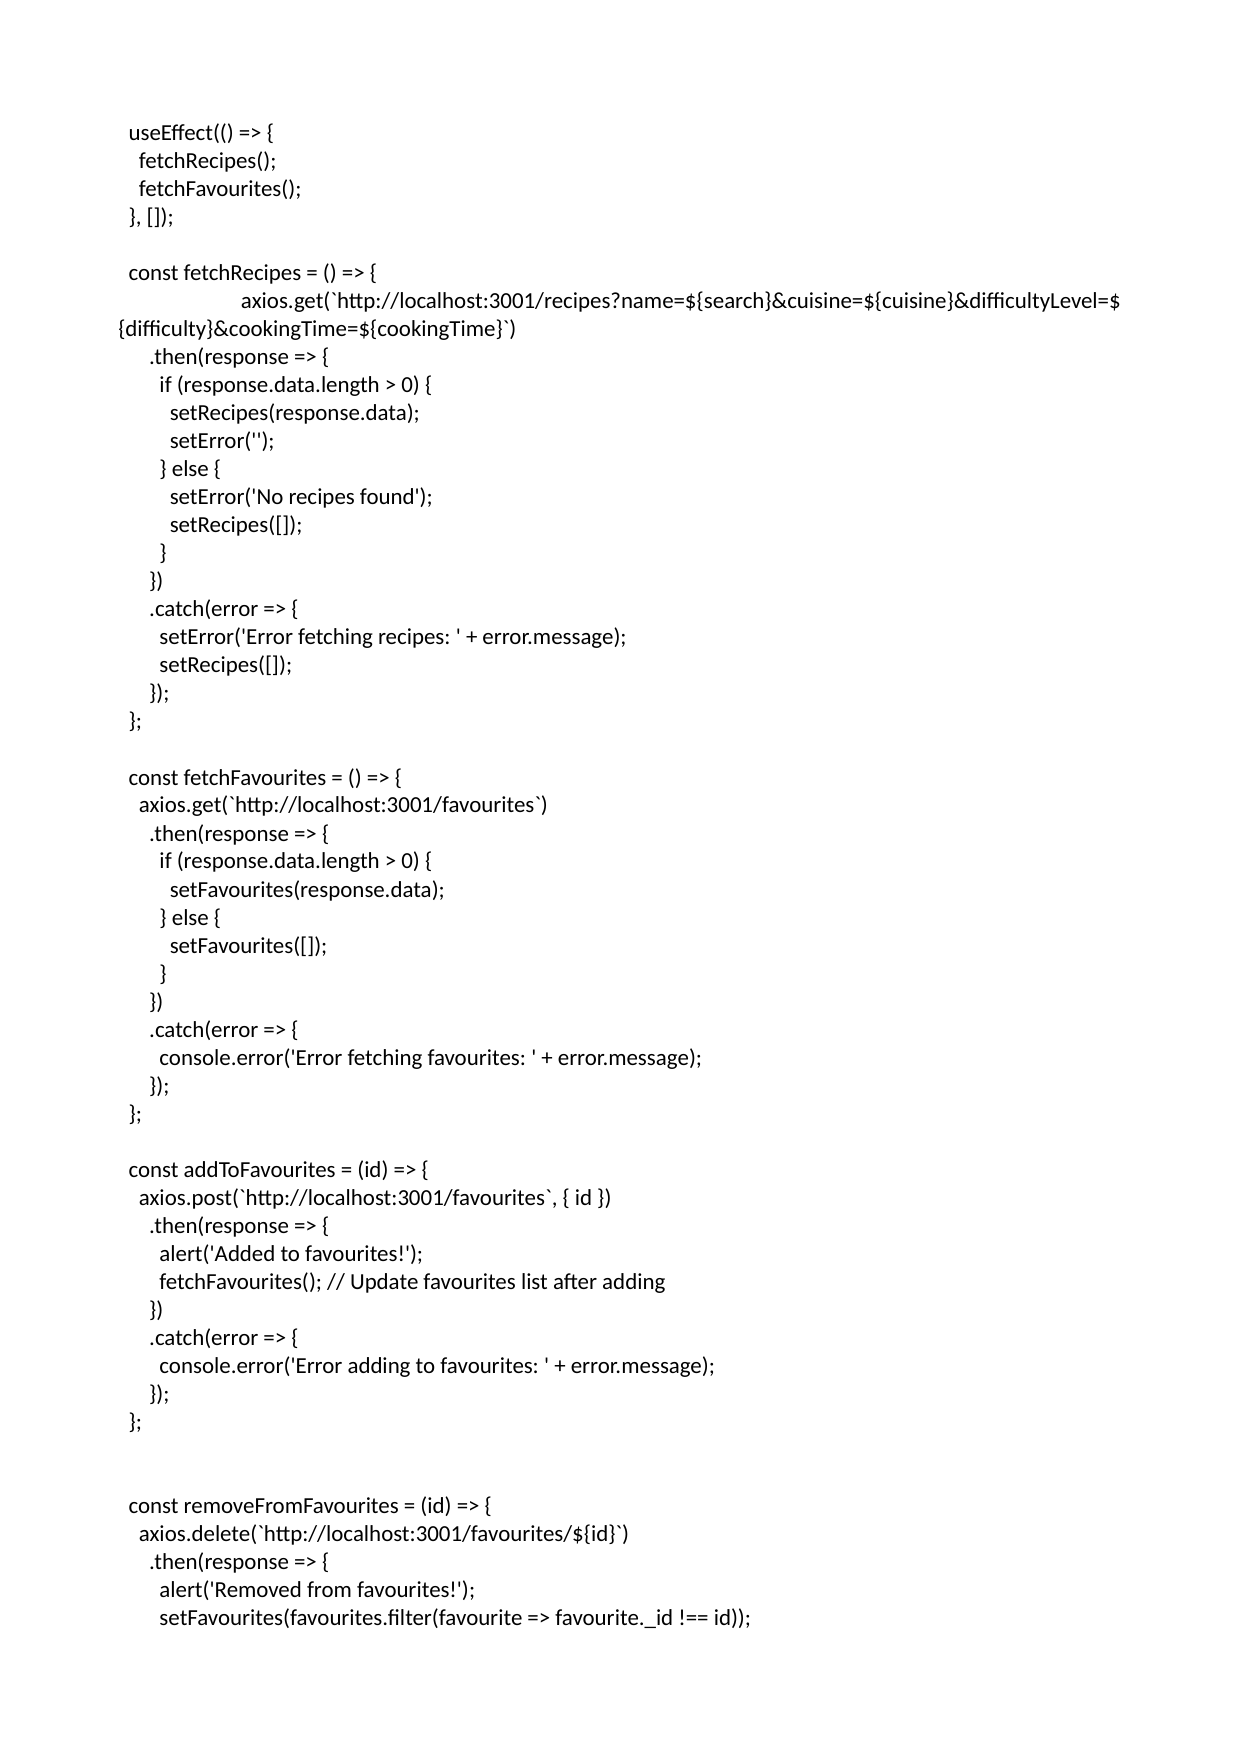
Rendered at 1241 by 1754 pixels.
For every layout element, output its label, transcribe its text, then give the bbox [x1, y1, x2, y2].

list console.error('Error adding to favourites: ' + error.message); [118, 1351, 1122, 1379]
list if (response.data.length > 0) { [118, 370, 1122, 398]
list const removeFromFavourites = (id) => { [118, 1491, 1122, 1519]
list if (response.data.length > 0) { [118, 847, 1122, 875]
list useEffect(() => { [118, 118, 1122, 146]
list }; [118, 1407, 1122, 1435]
list } [118, 538, 1122, 566]
list setFavourites(favourites.filter(favourite => favourite._id !== id)); [118, 1603, 1122, 1631]
list fetchFavourites(); // Update favourites list after adding [118, 1267, 1122, 1295]
list }; [118, 1099, 1122, 1127]
list alert('Removed from favourites!'); [118, 1575, 1122, 1603]
list }) [118, 987, 1122, 1015]
list } [118, 959, 1122, 987]
list }, []); [118, 202, 1122, 230]
list setRecipes(response.data); [118, 398, 1122, 426]
list setFavourites([]); [118, 931, 1122, 959]
list setRecipes([]); [118, 651, 1122, 678]
list }) [118, 1295, 1122, 1323]
list setError(''); [118, 426, 1122, 454]
list axios.get(`http://localhost:3001/recipes?name=${search}&cuisine=${cuisine}&difficultyLevel=${difficulty}&cookingTime=${cookingTime}`) [118, 286, 1122, 342]
list }); [118, 1071, 1122, 1099]
list alert('Added to favourites!'); [118, 1239, 1122, 1267]
list }); [118, 1379, 1122, 1407]
list }); [118, 678, 1122, 707]
list .then(response => { [118, 342, 1122, 370]
list setError('Error fetching recipes: ' + error.message); [118, 622, 1122, 651]
list axios.delete(`http://localhost:3001/favourites/${id}`) [118, 1519, 1122, 1547]
list fetchRecipes(); [118, 146, 1122, 174]
list } else { [118, 454, 1122, 482]
list .then(response => { [118, 1547, 1122, 1575]
list axios.post(`http://localhost:3001/favourites`, { id }) [118, 1183, 1122, 1211]
list .catch(error => { [118, 594, 1122, 622]
list const fetchRecipes = () => { [118, 258, 1122, 286]
list setFavourites(response.data); [118, 875, 1122, 903]
list .then(response => { [118, 819, 1122, 847]
list axios.get(`http://localhost:3001/favourites`) [118, 791, 1122, 819]
list .catch(error => { [118, 1323, 1122, 1351]
list }) [118, 566, 1122, 594]
list setError('No recipes found'); [118, 482, 1122, 510]
list }; [118, 707, 1122, 734]
list } else { [118, 903, 1122, 931]
list .catch(error => { [118, 1015, 1122, 1043]
list const addToFavourites = (id) => { [118, 1155, 1122, 1183]
list const fetchFavourites = () => { [118, 763, 1122, 791]
list console.error('Error fetching favourites: ' + error.message); [118, 1043, 1122, 1071]
list .then(response => { [118, 1211, 1122, 1239]
list fetchFavourites(); [118, 174, 1122, 202]
list setRecipes([]); [118, 510, 1122, 538]
